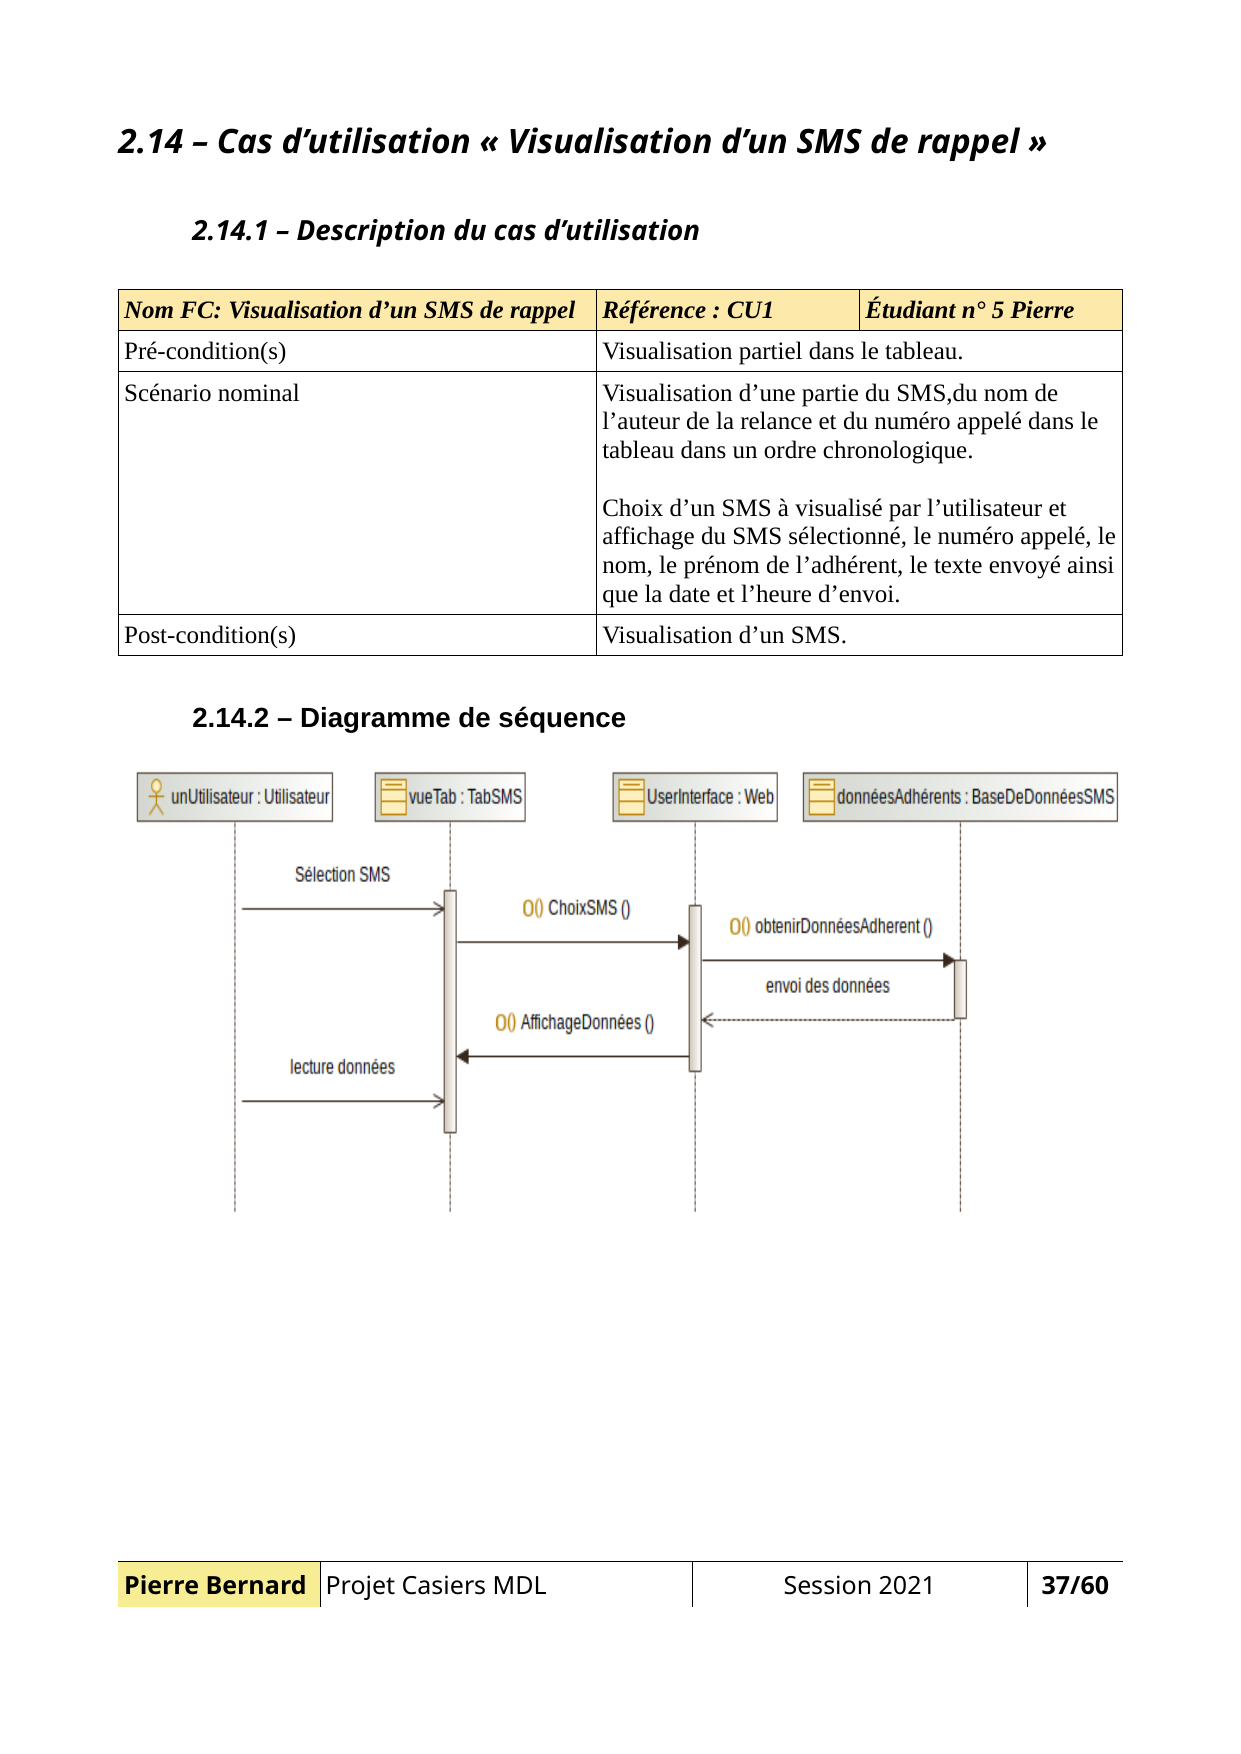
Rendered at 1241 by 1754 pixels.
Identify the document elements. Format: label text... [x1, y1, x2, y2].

table_cell Visualisation d’un SMS. [597, 615, 1122, 655]
subtitle 2.14.1 – Description du cas d’utilisation [118, 210, 1122, 248]
subtitle 2.14.2 – Diagramme de séquence [118, 701, 1122, 733]
table_cell Scénario nominal [119, 372, 596, 613]
table_cell Visualisation d’une partie du SMS,du nom de l’auteur de la relance et du numéro appelé dans le tableau dans un ordre chronologique. Choix d’un SMS à visualisé par l’utilisateur et affichage du SMS sélectionné, le numéro appelé, le nom, le prénom de l’adhérent, le texte envoyé ainsi que la date et l’heure d’envoi. [597, 372, 1122, 613]
table_header Nom FC: Visualisation d’un SMS de rappel [119, 290, 596, 330]
table_cell Post-condition(s) [119, 615, 596, 655]
table_header Référence : CU1 [597, 290, 859, 330]
table_cell Pré-condition(s) [119, 331, 596, 371]
table_cell Visualisation partiel dans le tableau. [597, 331, 1122, 371]
subtitle 2.14 – Cas d’utilisation « Visualisation d’un SMS de rappel » [118, 118, 1122, 164]
picture [126, 756, 1130, 1212]
table_header Étudiant n° 5 Pierre [860, 290, 1122, 330]
